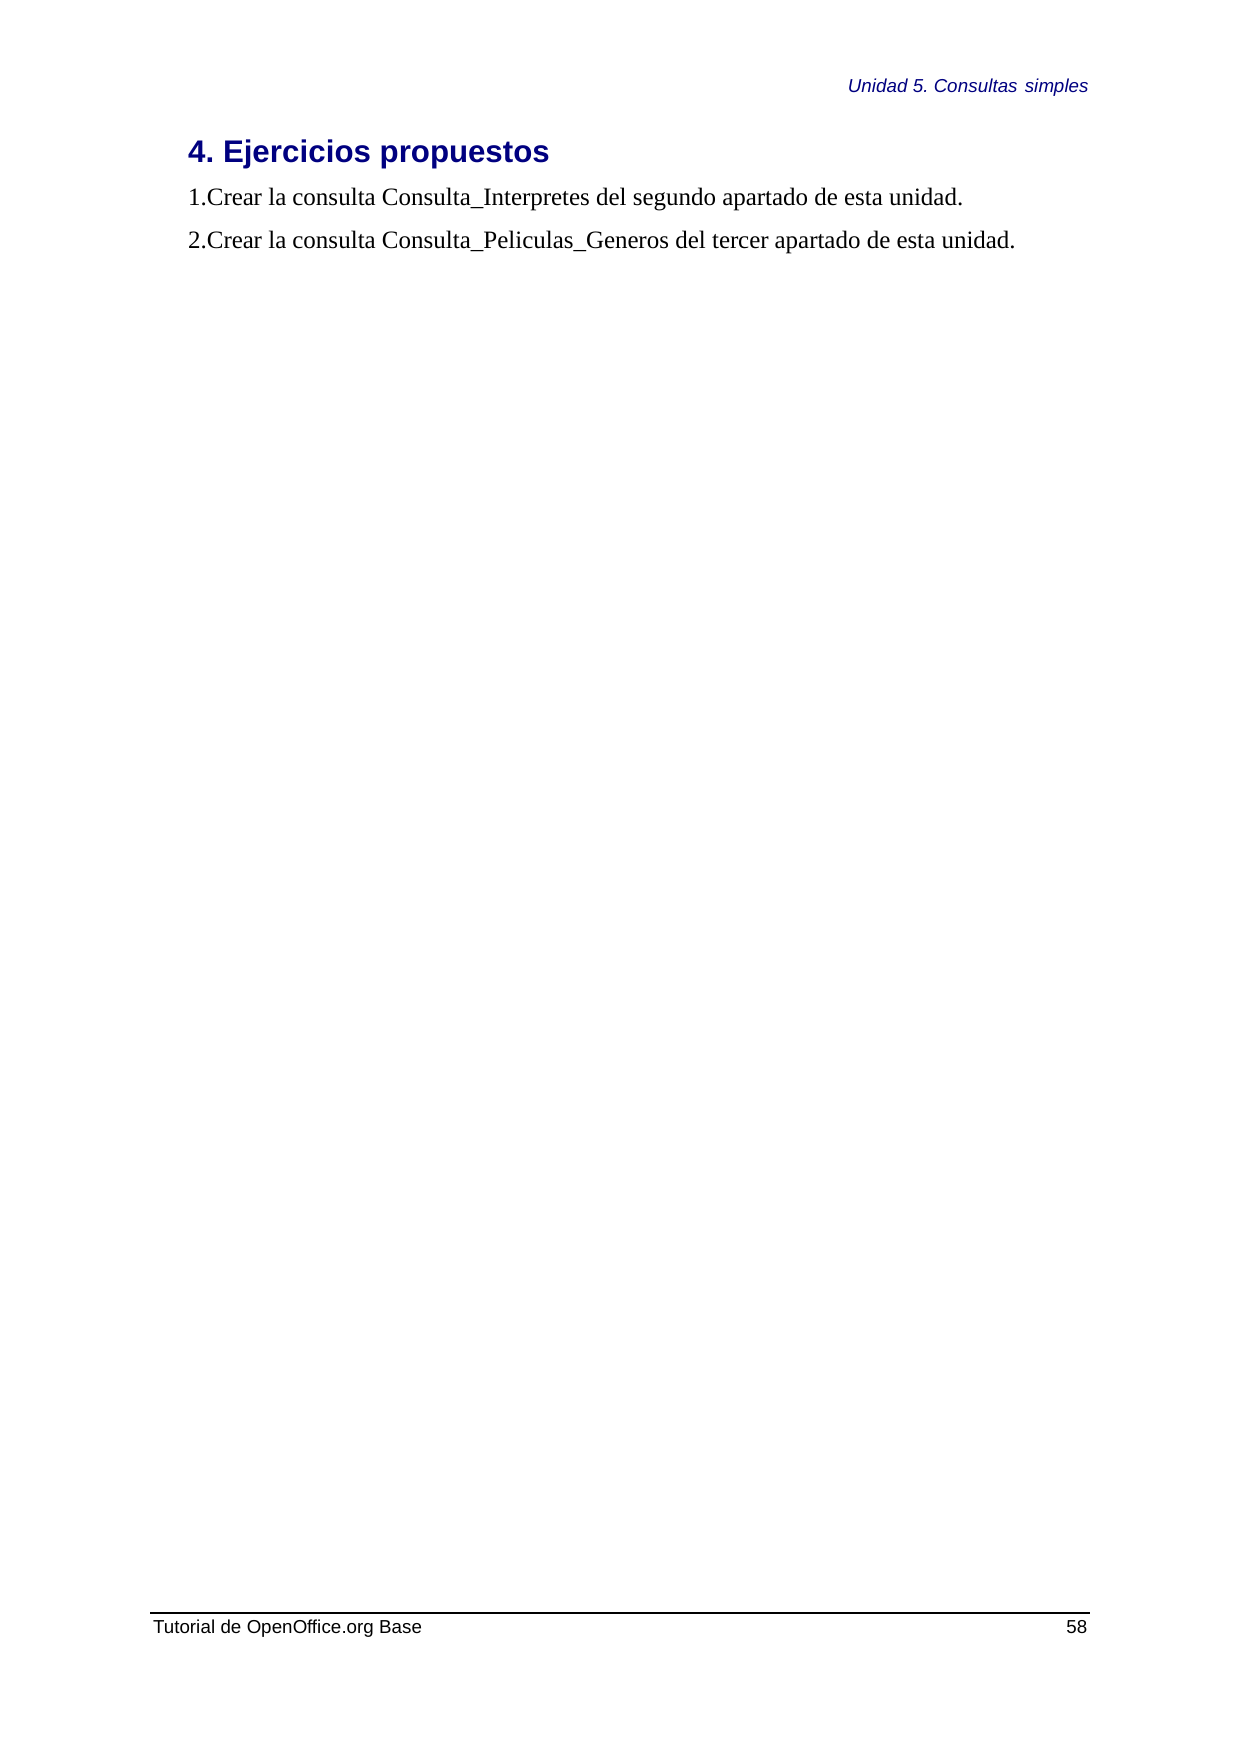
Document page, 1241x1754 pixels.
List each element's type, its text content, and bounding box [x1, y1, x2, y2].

subtitle Ejercicios propuestos [188, 134, 1090, 169]
text 2.Crear la consulta Consulta_Peliculas_Generos del tercer apartado de esta unidad. [188, 226, 1090, 254]
text 1.Crear la consulta Consulta_Interpretes del segundo apartado de esta unidad. [188, 183, 1090, 211]
